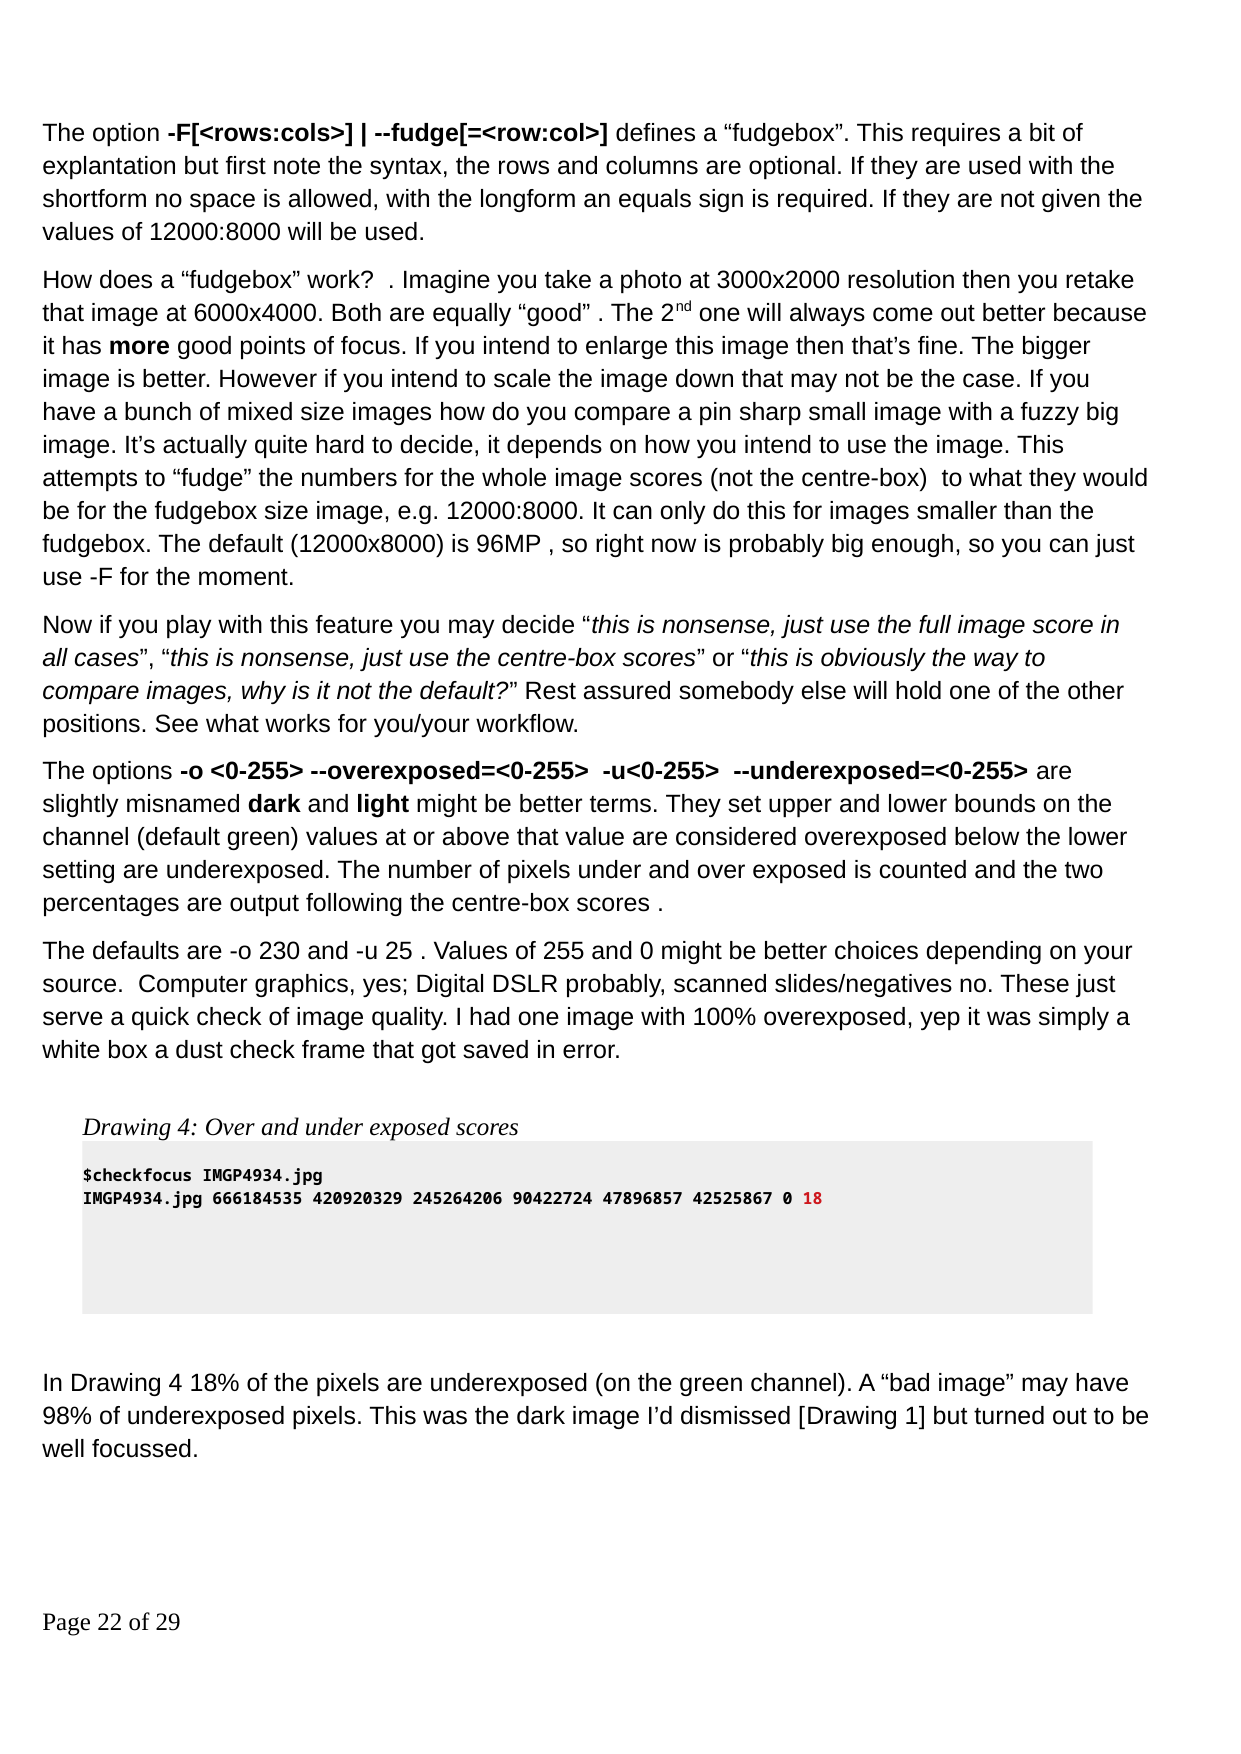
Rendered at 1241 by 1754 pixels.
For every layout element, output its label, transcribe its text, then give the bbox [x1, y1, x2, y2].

text The option -F[<rows:cols>] | --fudge[=<row:col>] defines a “fudgebox”. This requires a bit of explantation but first note the syntax, the rows and columns are optional. If they are used with the shortform no space is allowed, with the longform an equals sign is required. If they are not given the values of 12000:8000 will be used. [42, 118, 1152, 246]
text The defaults are -o 230 and -u 25 . Values of 255 and 0 might be better choices depending on your source. Computer graphics, yes; Digital DSLR probably, scanned slides/negatives no. These just serve a quick check of image quality. I had one image with 100% overexposed, yep it was simply a white box a dust check frame that got saved in error. [42, 936, 1152, 1064]
text In Drawing 4 18% of the pixels are underexposed (on the green channel). A “bad image” may have 98% of underexposed pixels. This was the dark image I’d dismissed [Drawing 1] but turned out to be well focussed. [42, 1368, 1152, 1463]
text The options -o <0-255> --overexposed=<0-255> -u<0-255> --underexposed=<0-255> are slightly misnamed dark and light might be better terms. They set upper and lower bounds on the channel (default green) values at or above that value are considered overexposed below the lower setting are underexposed. The number of pixels under and over exposed is counted and the two percentages are output following the centre-box scores . [42, 756, 1152, 917]
text Now if you play with this feature you may decide “this is nonsense, just use the full image score in all cases”, “this is nonsense, just use the centre-box scores” or “this is obviously the way to compare images, why is it not the default?” Rest assured somebody else will hold one of the other positions. See what works for you/your workflow. [42, 609, 1152, 737]
text Drawing 4: Over and under exposed scores [82, 1112, 1052, 1141]
text How does a “fudgebox” work? . Imagine you take a photo at 3000x2000 resolution then you retake that image at 6000x4000. Both are equally “good” . The 2nd one will always come out better because it has more good points of focus. If you intend to enlarge this image then that’s fine. The bigger image is better. However if you intend to scale the image down that may not be the case. If you have a bunch of mixed size images how do you compare a pin sharp small image with a fuzzy big image. It’s actually quite hard to decide, it depends on how you intend to use the image. This attempts to “fudge” the numbers for the whole image scores (not the centre-box) to what they would be for the fudgebox size image, e.g. 12000:8000. It can only do this for images smaller than the fudgebox. The default (12000x8000) is 96MP , so right now is probably big enough, so you can just use -F for the moment. [42, 265, 1152, 591]
